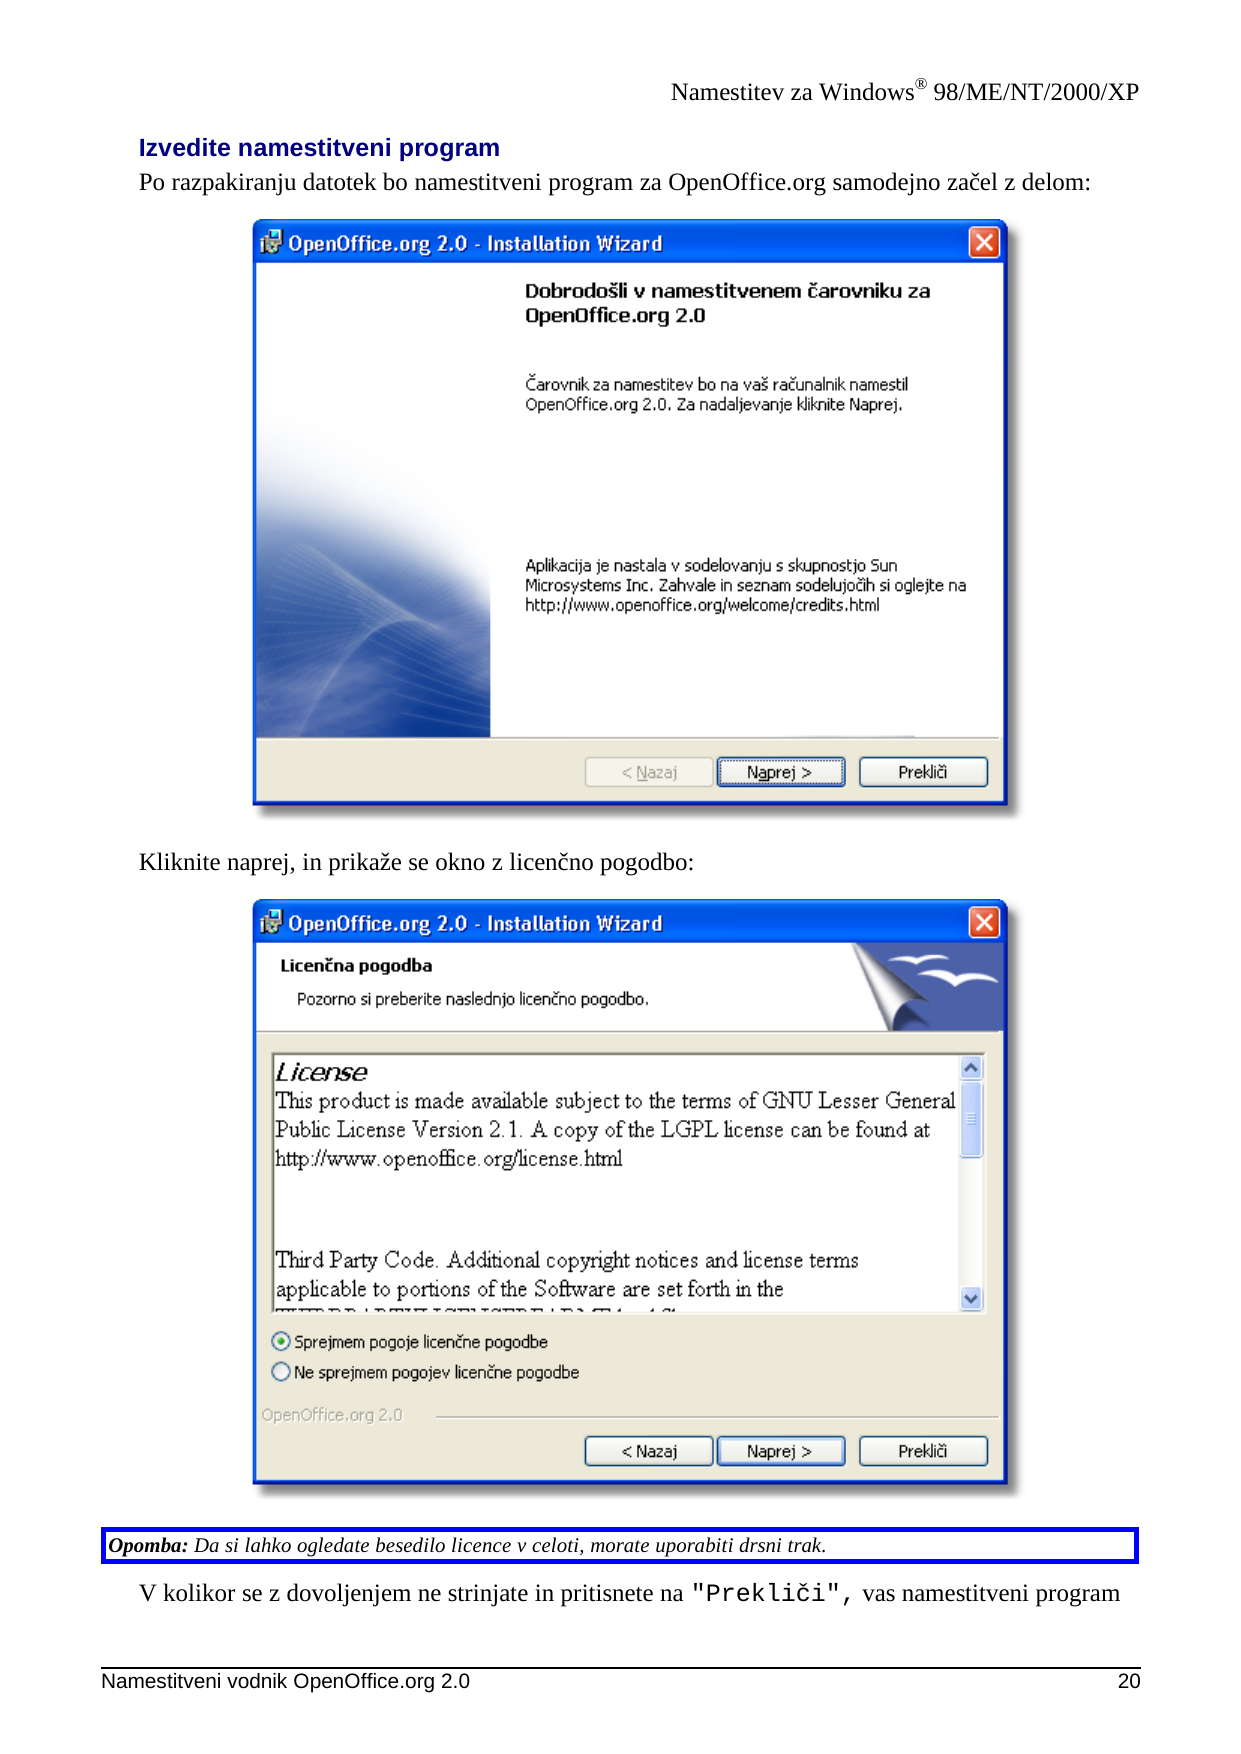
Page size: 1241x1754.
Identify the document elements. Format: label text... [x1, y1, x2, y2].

text V kolikor se z dovoljenjem ne strinjate in pritisnete na "Prekliči", vas namestitveni program [138, 1579, 1139, 1609]
text Po razpakiranju datotek bo namestitveni program za OpenOffice.org samodejno začel z delom: [138, 168, 1139, 196]
text Kliknite naprej, in prikaže se okno z licenčno pogodbo: [138, 847, 1139, 875]
picture [252, 219, 1026, 824]
text Opomba: Da si lahko ogledate besedilo licence v celoti, morate uporabiti drsni trak. [106, 1532, 1134, 1559]
subtitle Izvedite namestitveni program [138, 134, 1139, 162]
picture [252, 899, 1026, 1503]
